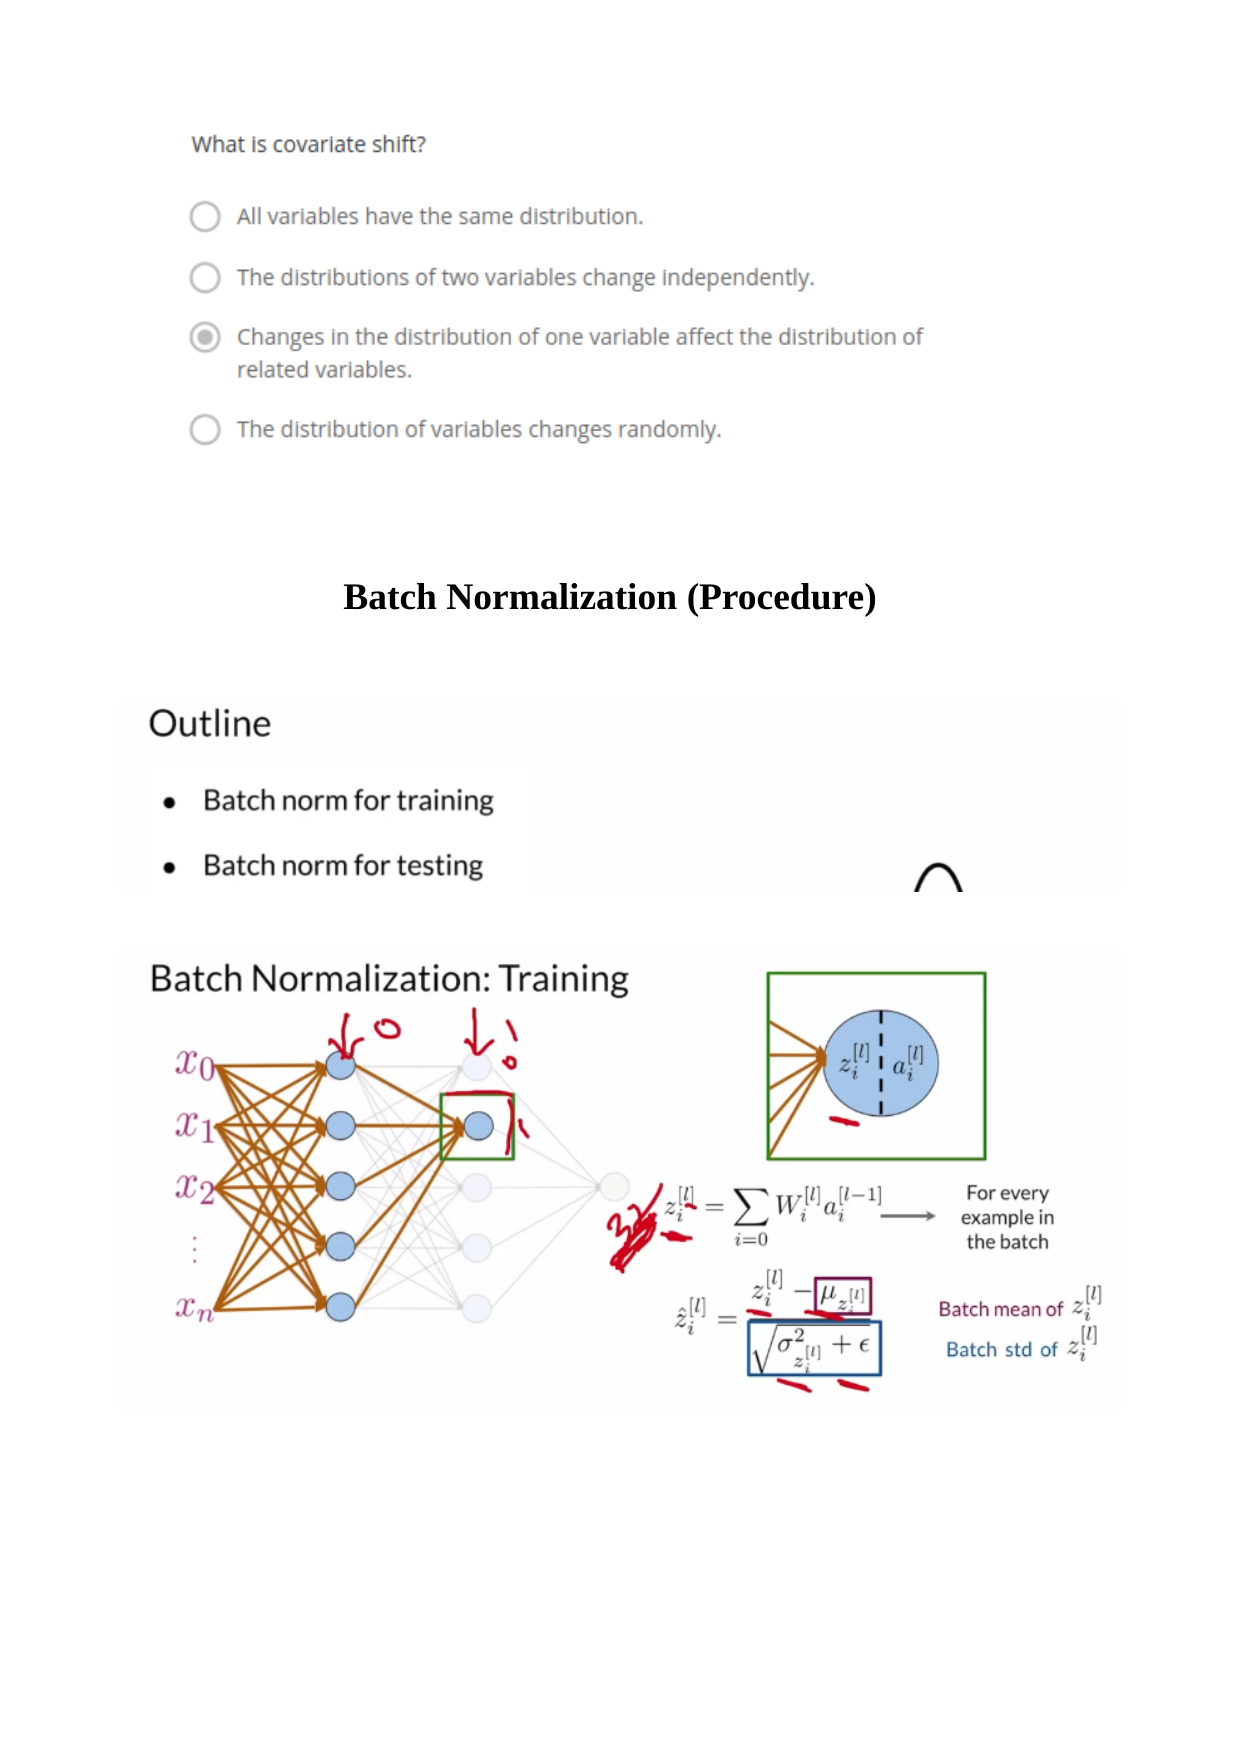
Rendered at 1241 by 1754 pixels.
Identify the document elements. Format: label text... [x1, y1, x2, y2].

subtitle Batch Normalization (Procedure) [118, 575, 1122, 618]
picture [118, 948, 1123, 1414]
picture [170, 118, 1071, 464]
picture [118, 699, 1123, 892]
